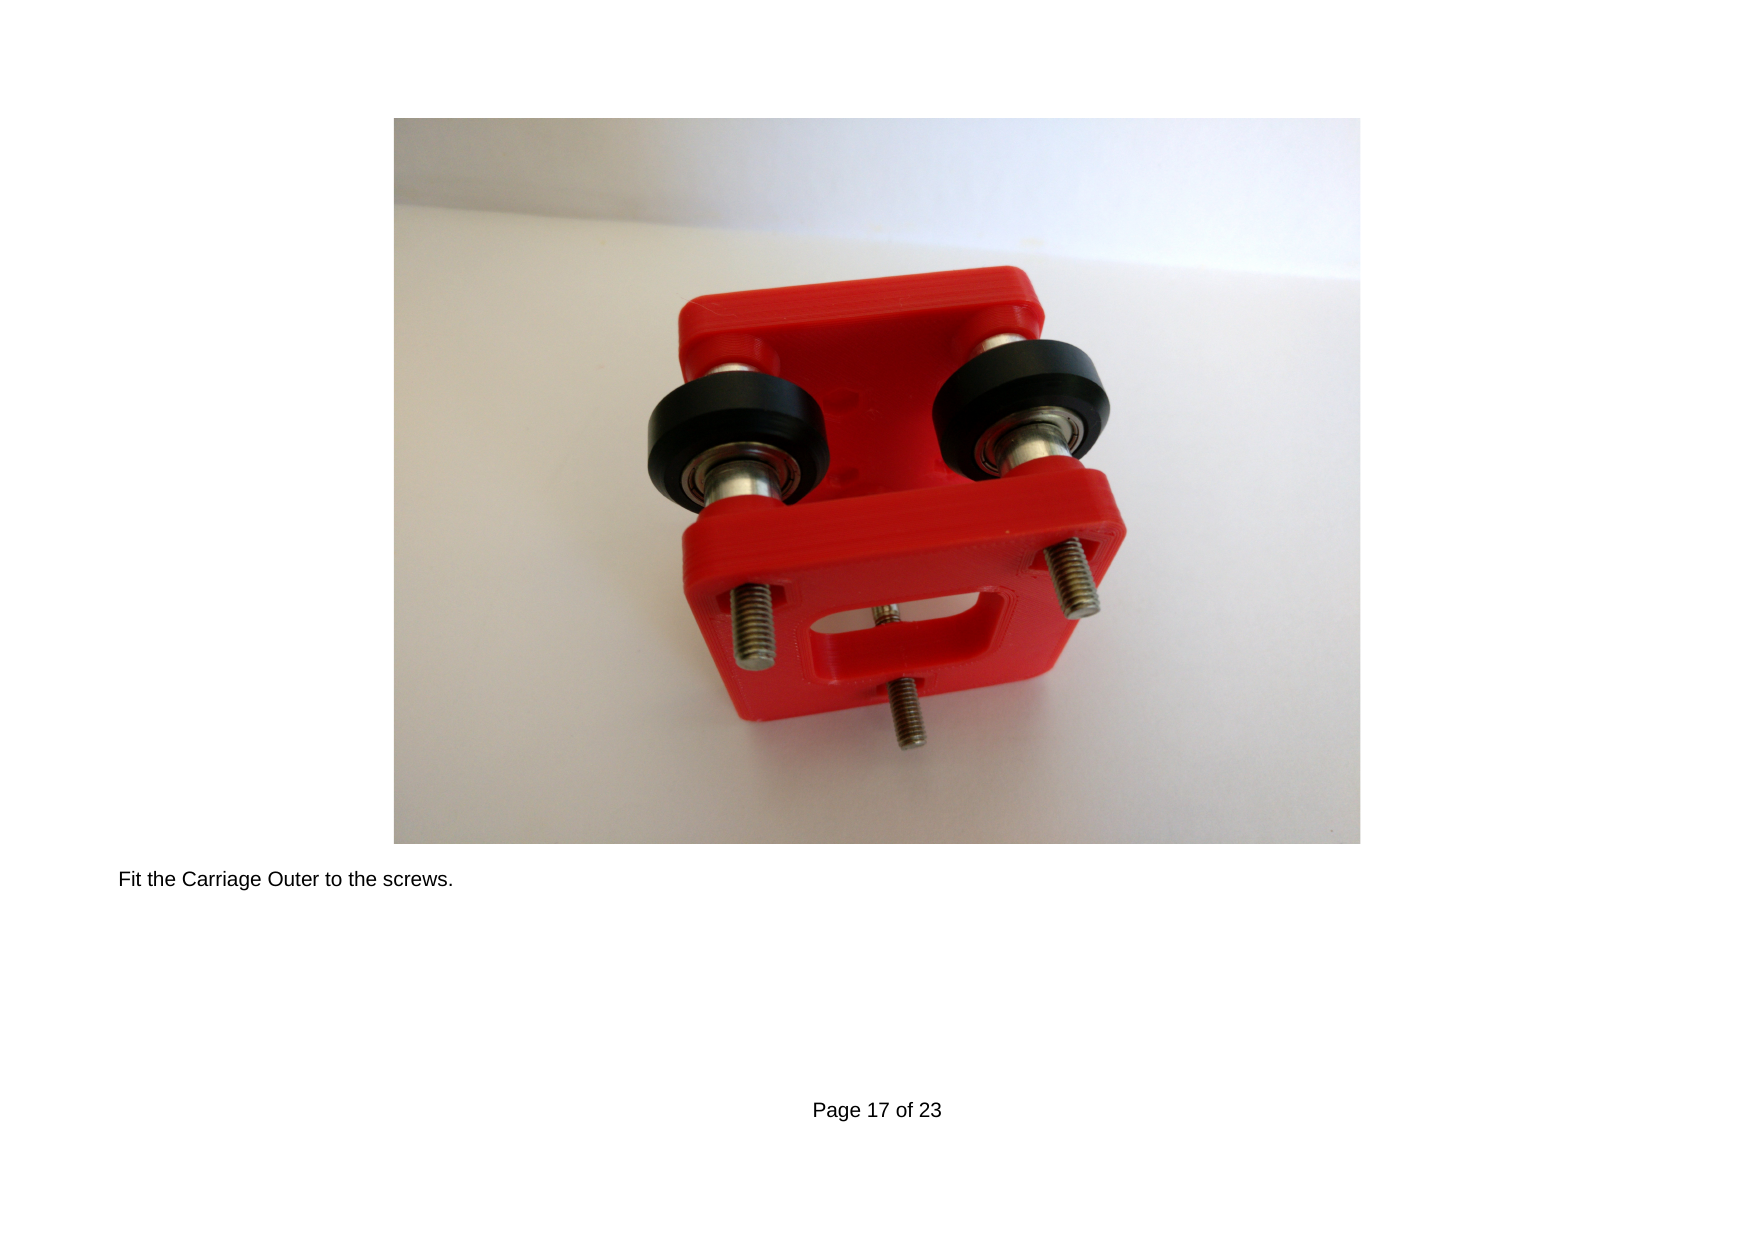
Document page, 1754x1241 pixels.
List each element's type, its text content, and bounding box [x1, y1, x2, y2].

picture [393, 118, 1361, 844]
text Fit the Carriage Outer to the screws. [118, 867, 1636, 891]
